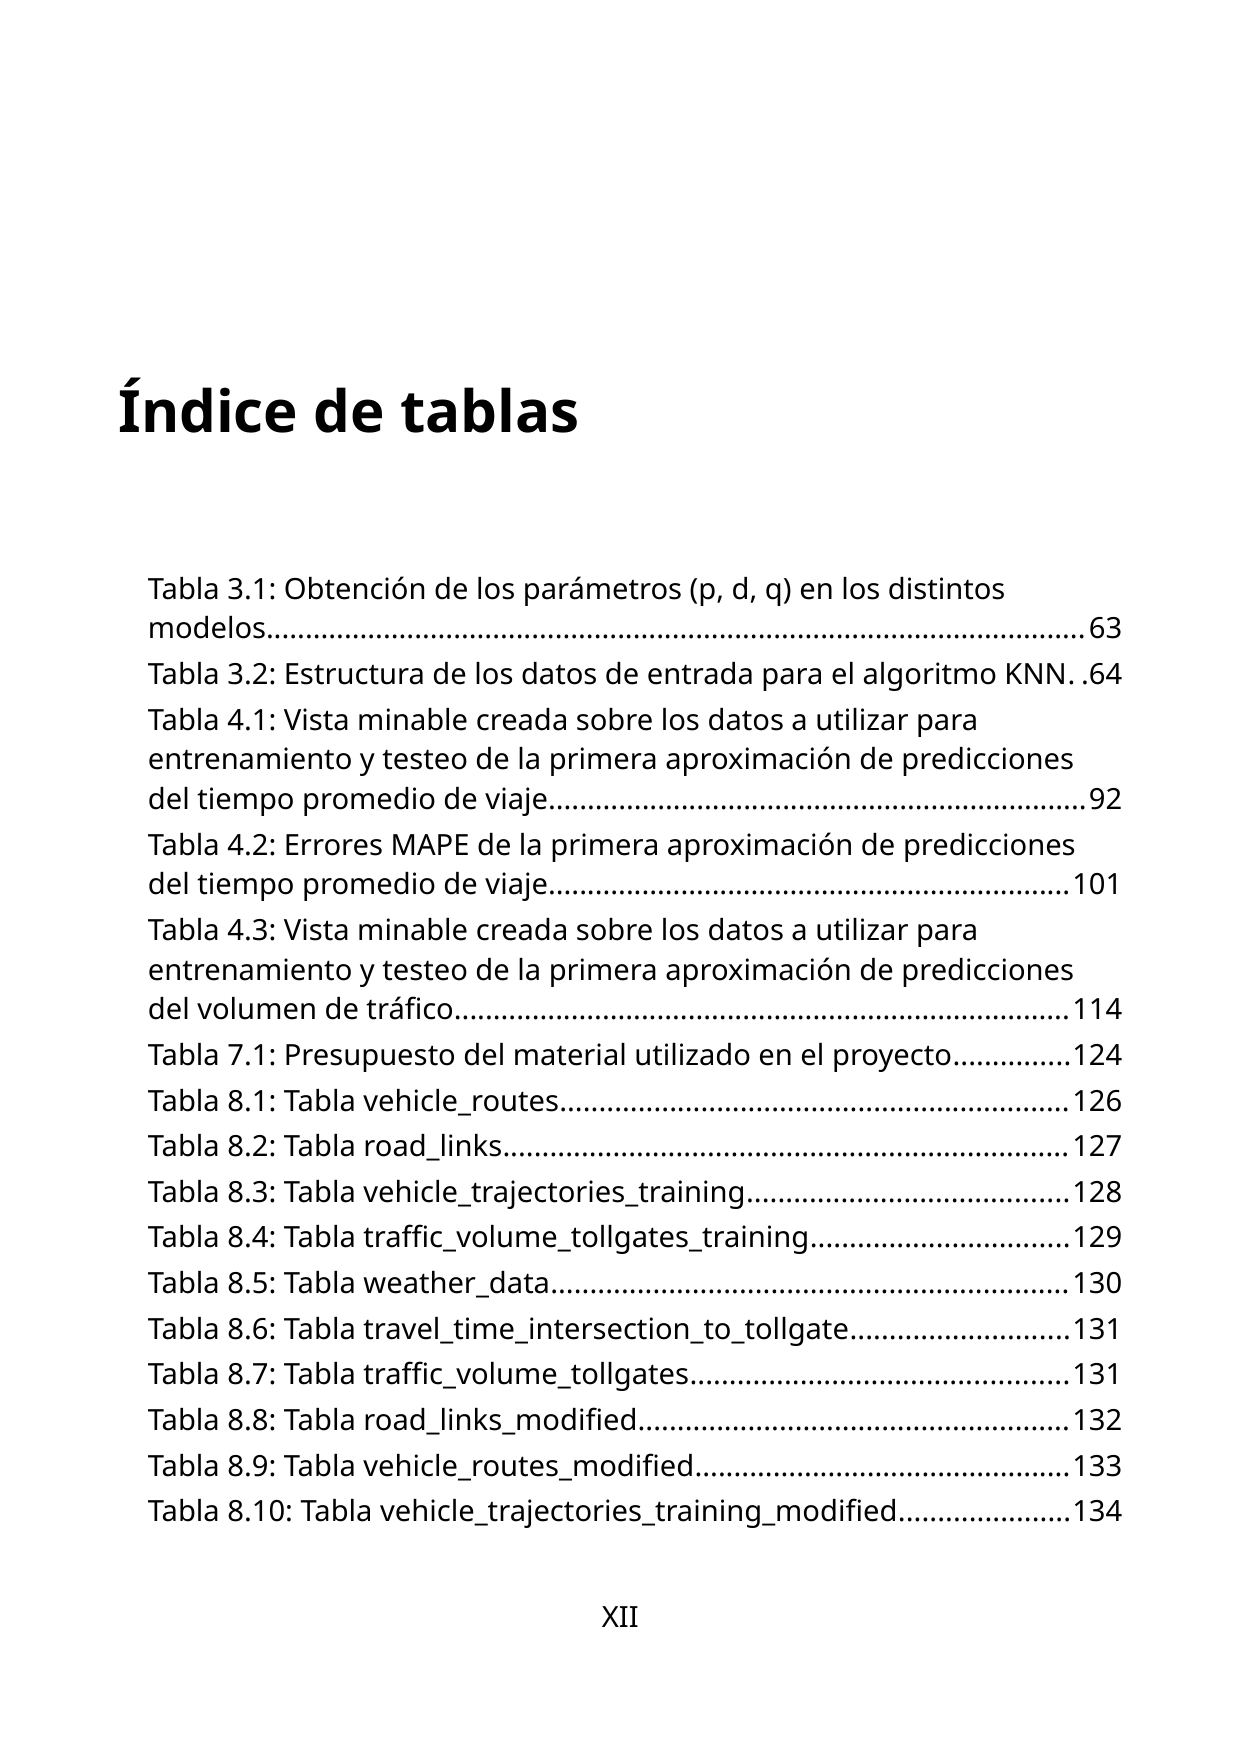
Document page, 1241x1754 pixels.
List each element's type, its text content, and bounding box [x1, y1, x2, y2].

text Tabla 7.1: Presupuesto del material utilizado en el proyecto 124 [148, 1034, 1122, 1074]
text Tabla 8.3: Tabla vehicle_trajectories_training 128 [148, 1171, 1122, 1211]
text Tabla 4.1: Vista minable creada sobre los datos a utilizar para entrenamiento y testeo de la primera aproximación de predicciones del tiempo promedio de viaje 92 [148, 699, 1122, 818]
text Tabla 8.2: Tabla road_links 127 [148, 1126, 1122, 1165]
text Tabla 4.3: Vista minable creada sobre los datos a utilizar para entrenamiento y testeo de la primera aproximación de predicciones del volumen de tráfico 114 [148, 909, 1122, 1028]
text Tabla 8.8: Tabla road_links_modified 132 [148, 1399, 1122, 1439]
text Tabla 4.2: Errores MAPE de la primera aproximación de predicciones del tiempo promedio de viaje 101 [148, 824, 1122, 903]
text Tabla 8.4: Tabla traffic_volume_tollgates_training 129 [148, 1217, 1122, 1256]
text Tabla 8.7: Tabla traffic_volume_tollgates 131 [148, 1354, 1122, 1393]
text Tabla 8.10: Tabla vehicle_trajectories_training_modified 134 [148, 1491, 1122, 1530]
text Tabla 3.2: Estructura de los datos de entrada para el algoritmo KNN 64 [148, 653, 1122, 693]
text Tabla 8.9: Tabla vehicle_routes_modified 133 [148, 1445, 1122, 1484]
text Tabla 8.5: Tabla weather_data 130 [148, 1262, 1122, 1302]
text Tabla 3.1: Obtención de los parámetros (p, d, q) en los distintos modelos 63 [148, 568, 1122, 647]
text Tabla 8.6: Tabla travel_time_intersection_to_tollgate 131 [148, 1308, 1122, 1348]
text Tabla 8.1: Tabla vehicle_routes 126 [148, 1080, 1122, 1119]
subtitle Índice de tablas [118, 370, 1122, 450]
